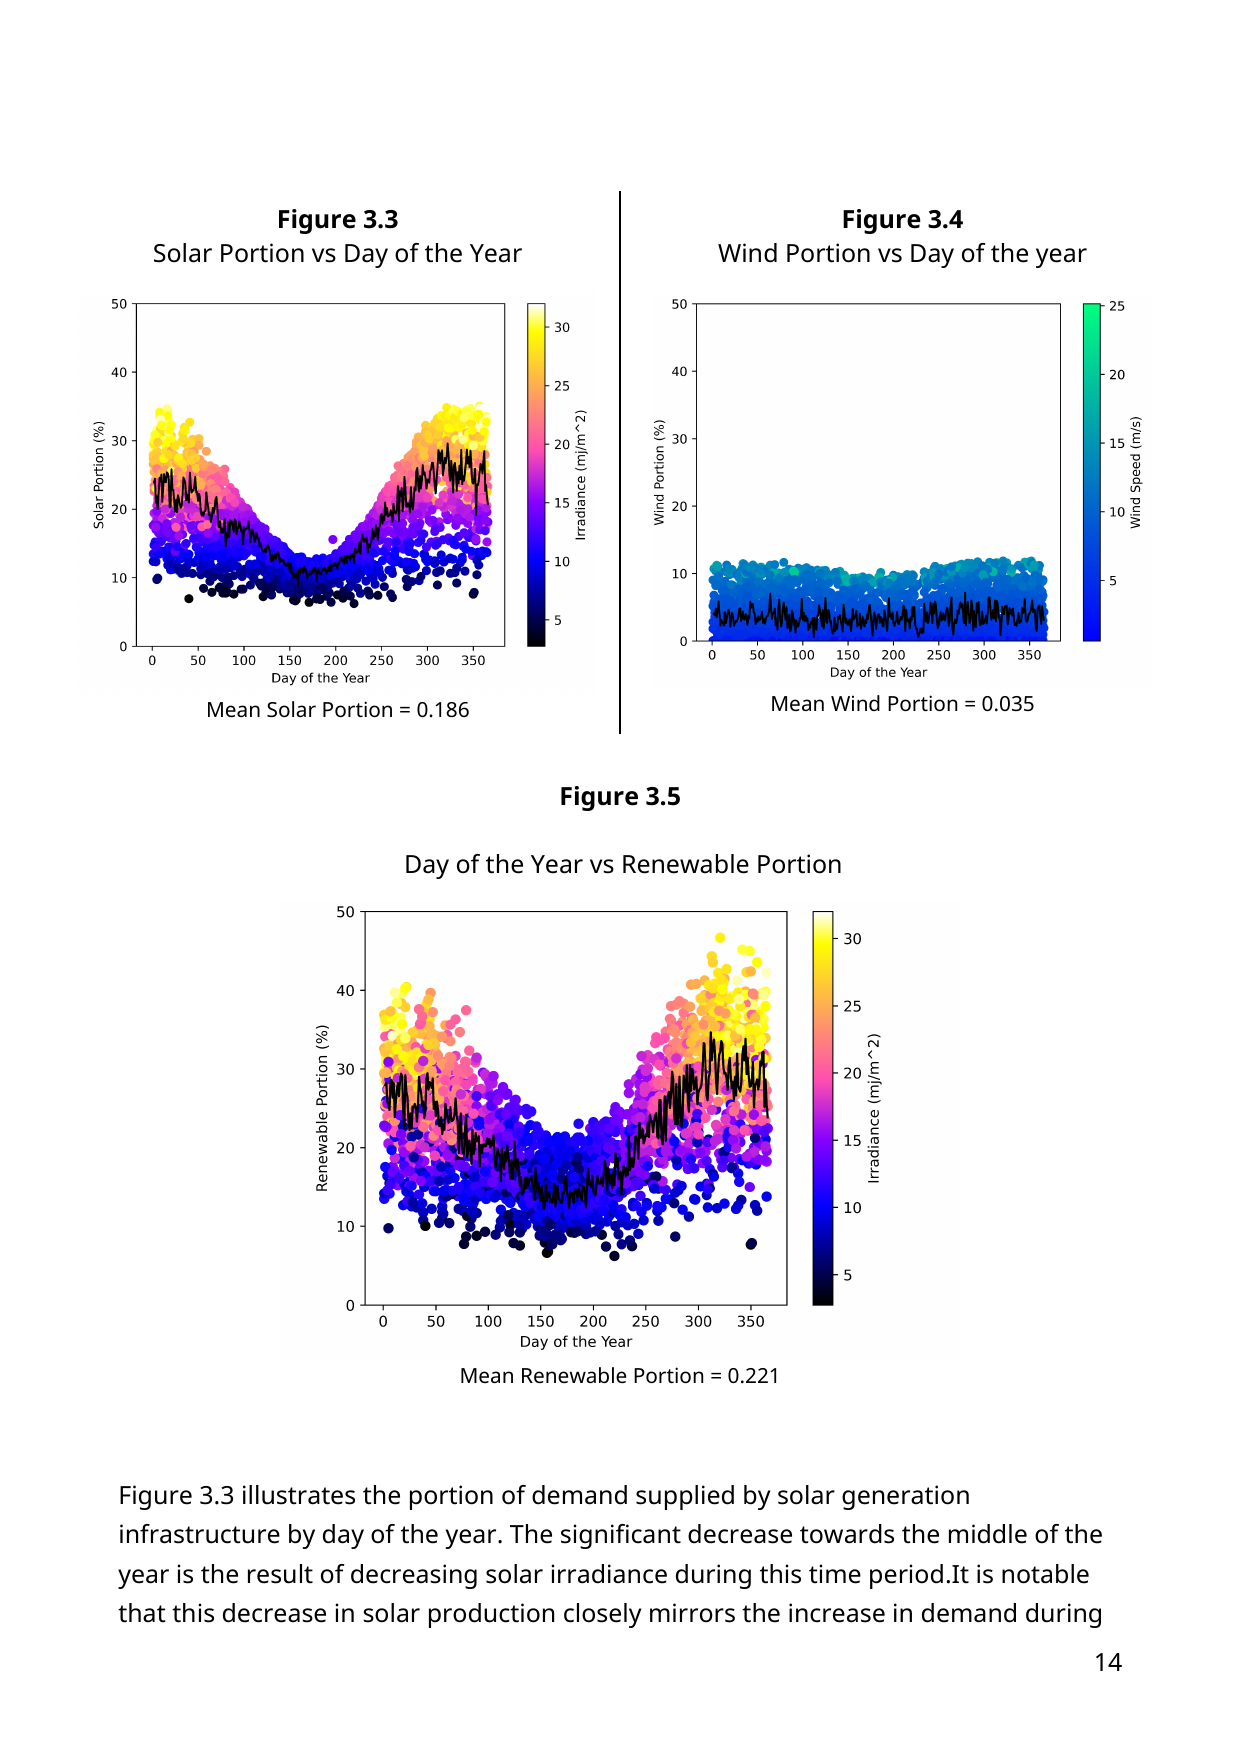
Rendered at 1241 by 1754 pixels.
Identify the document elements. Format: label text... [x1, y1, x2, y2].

table_cell Figure 3.5 Day of the Year vs Renewable Portion [55, 734, 1185, 891]
table_cell Mean Renewable Portion = 0.221 [55, 891, 1185, 1399]
table_header Figure 3.4 Wind Portion vs Day of the year [621, 191, 1185, 280]
table_cell Mean Solar Portion = 0.186 [55, 280, 619, 734]
picture [651, 290, 1154, 689]
text Figure 3.3 illustrates the portion of demand supplied by solar generation infrastructure by day of the year. The significant decrease towards the middle of the year is the result of decreasing solar irradiance during this time period.It is notable that this decrease in solar production closely mirrors the increase in demand during [118, 1478, 1122, 1629]
table_header Figure 3.3 Solar Portion vs Day of the Year [55, 191, 619, 280]
picture [280, 901, 960, 1361]
picture [78, 290, 598, 695]
table_cell Mean Wind Portion = 0.035 [621, 280, 1185, 734]
